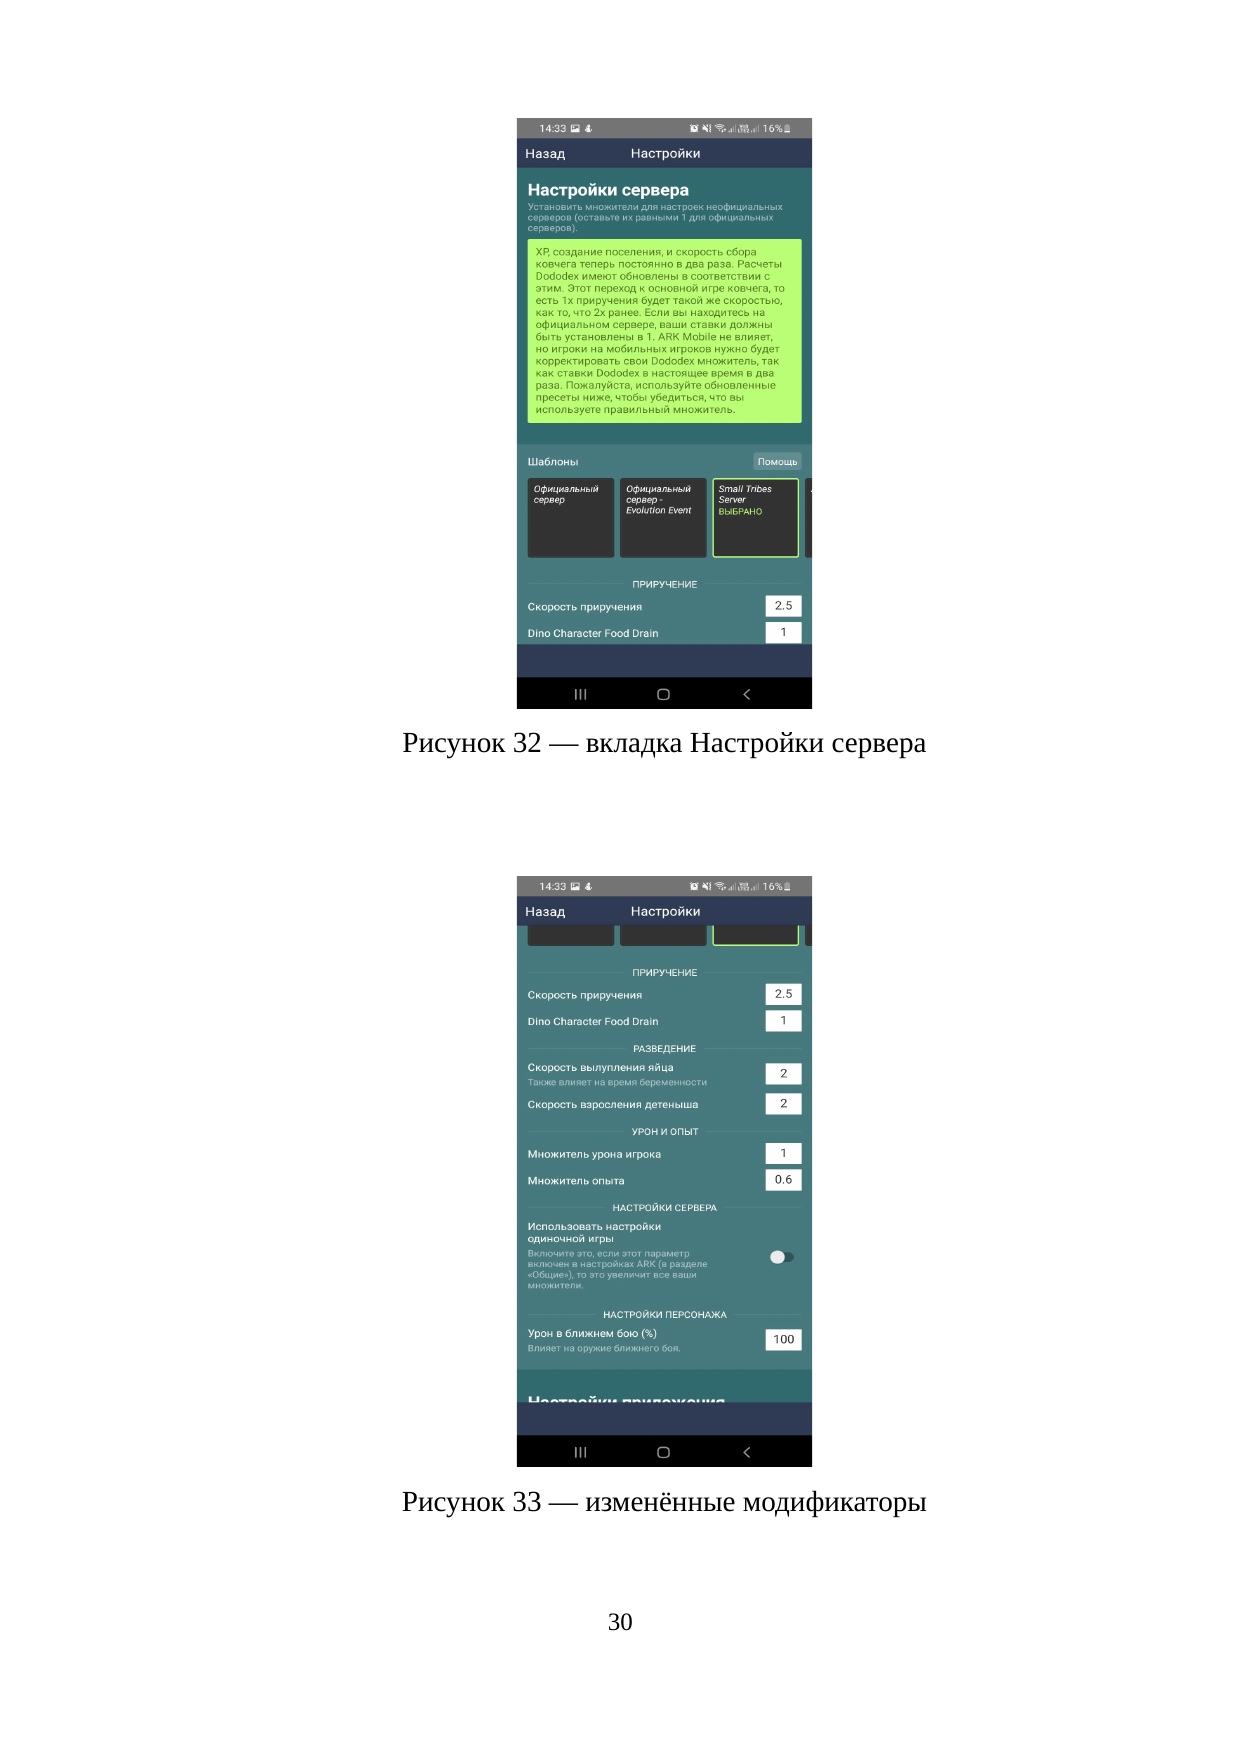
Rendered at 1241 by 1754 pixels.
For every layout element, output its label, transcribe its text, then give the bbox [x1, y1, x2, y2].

list Рисунок 32 — вкладка Настройки сервера [118, 725, 1122, 759]
list Рисунок 33 — изменённые модификаторы [118, 1484, 1122, 1517]
picture [516, 876, 813, 1467]
picture [516, 118, 813, 709]
